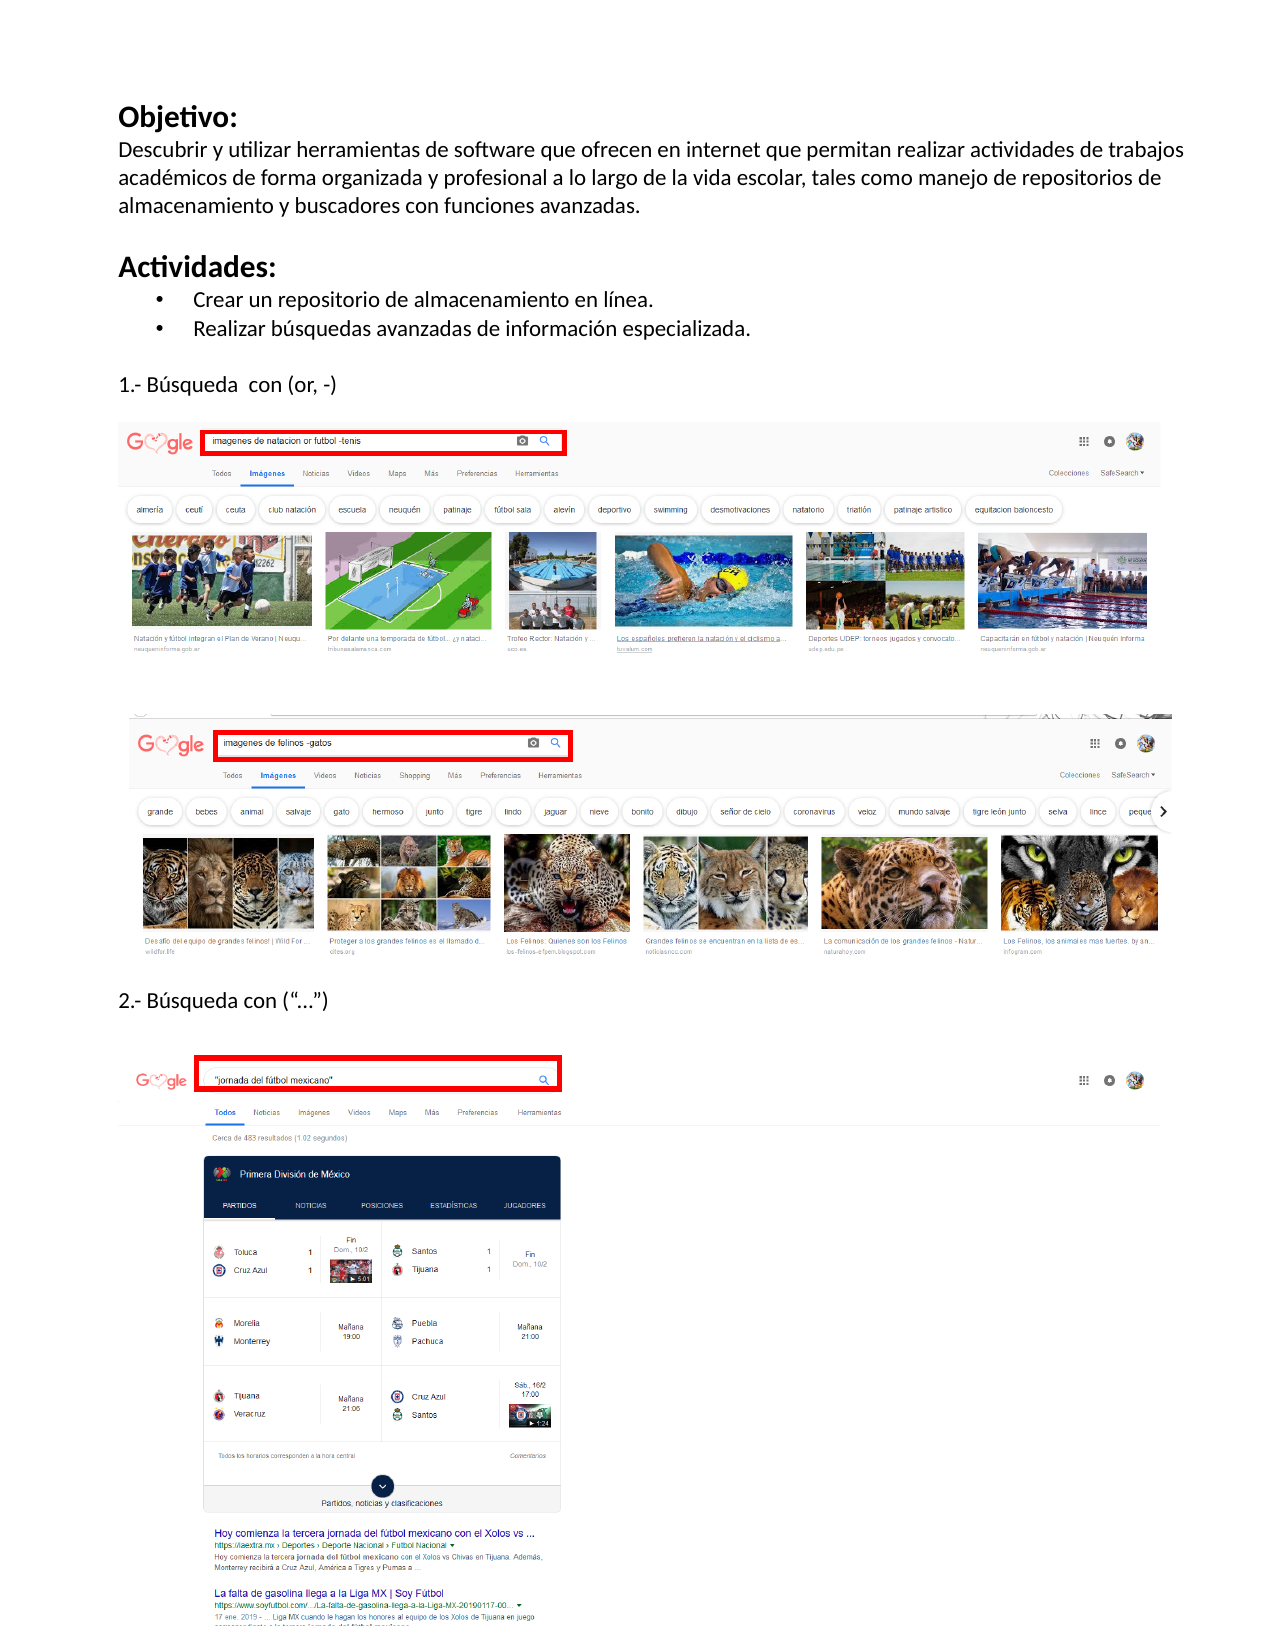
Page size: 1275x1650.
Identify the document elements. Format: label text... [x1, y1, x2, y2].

text 1.- Búsqueda con (or, -) [118, 370, 1205, 398]
text Descubrir y utilizar herramientas de software que ofrecen en internet que permitan realizar actividades de trabajos académicos de forma organizada y profesional a lo largo de la vida escolar, tales como manejo de repositorios de almacenamiento y buscadores con funciones avanzadas. [118, 135, 1205, 219]
list Crear un repositorio de almacenamiento en línea. [156, 286, 1205, 314]
picture [199, 1061, 557, 1086]
picture [118, 1059, 1161, 1626]
picture [118, 422, 1161, 556]
picture [129, 714, 1172, 849]
text Actividades: [118, 247, 1205, 286]
text Objetivo: [118, 97, 1205, 135]
list Realizar búsquedas avanzadas de información especializada. [156, 314, 1205, 342]
text 2.- Búsqueda con (“...”) [118, 986, 1205, 1014]
